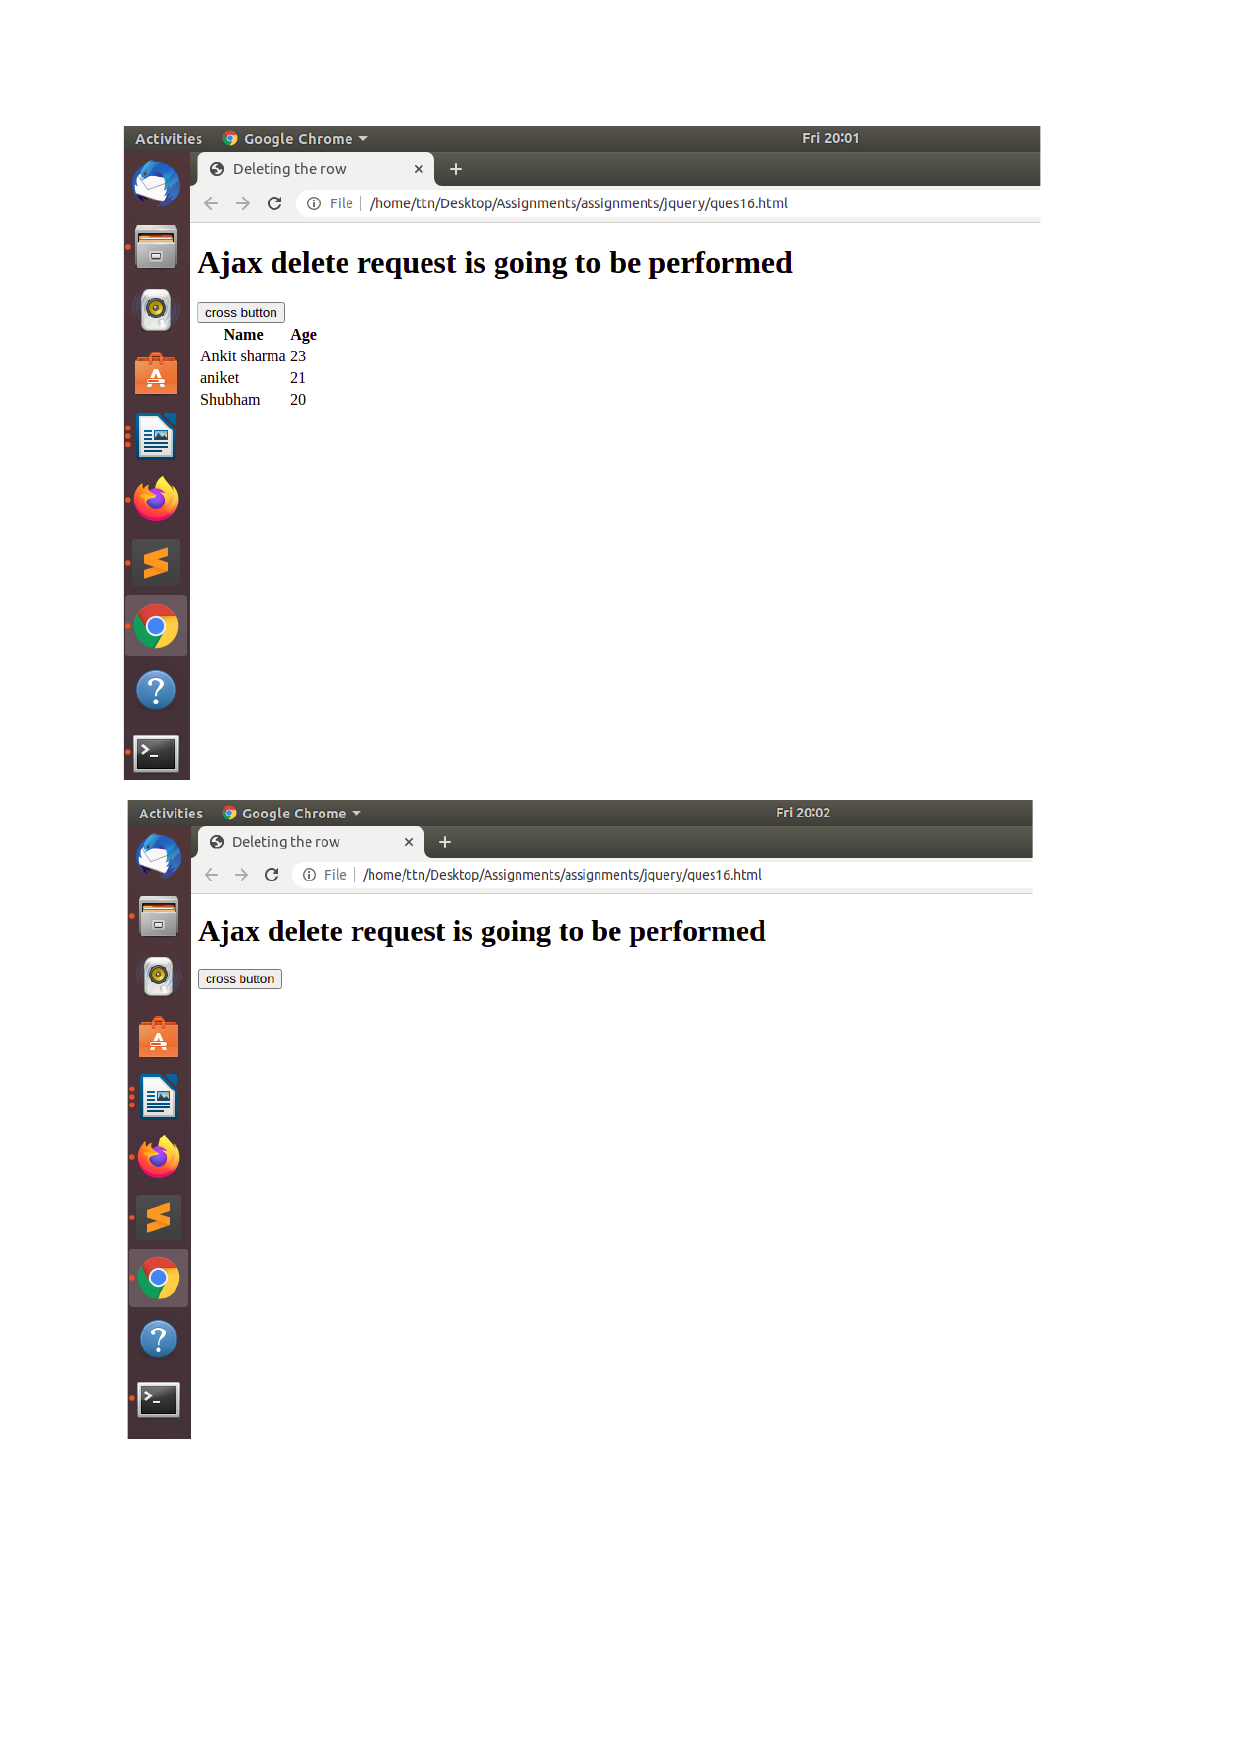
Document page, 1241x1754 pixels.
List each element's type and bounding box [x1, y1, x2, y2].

picture [123, 126, 1041, 780]
picture [127, 800, 1033, 1439]
